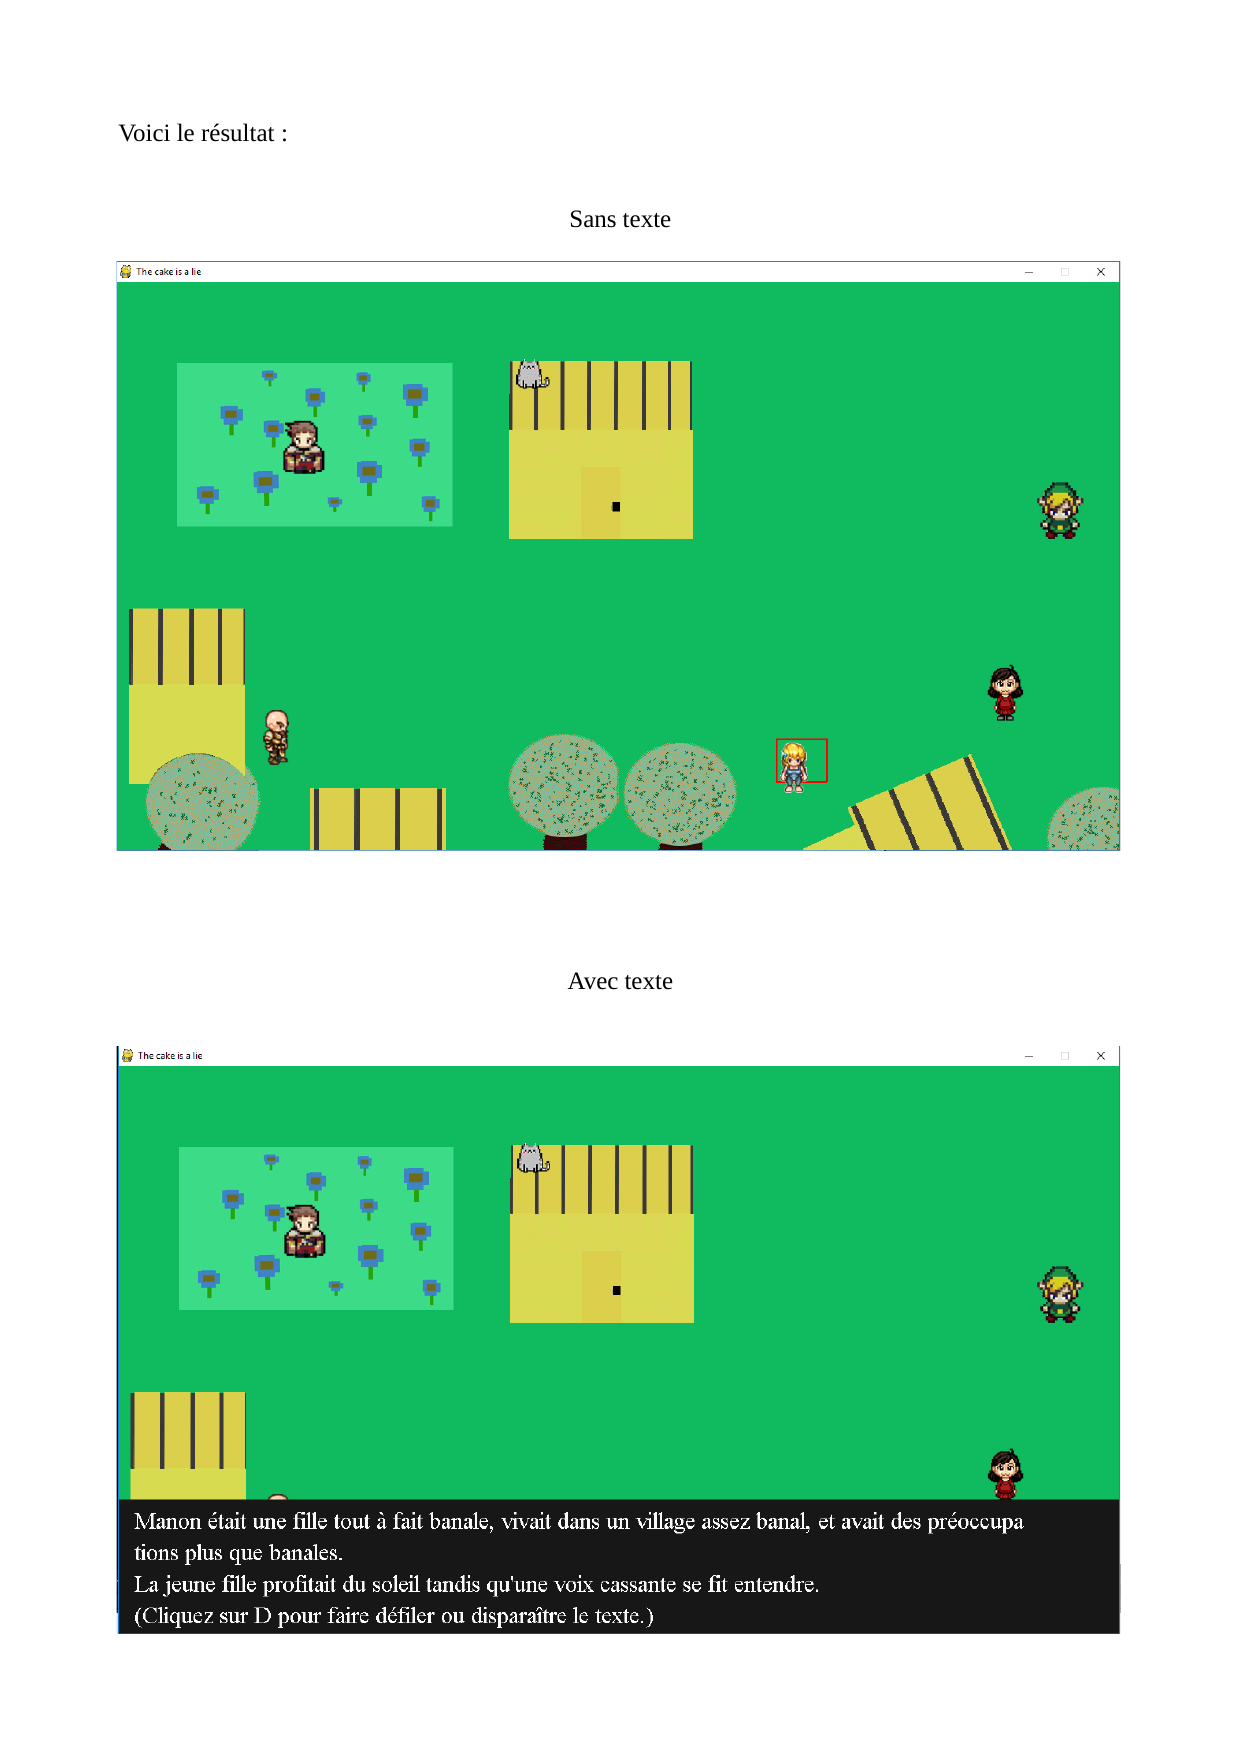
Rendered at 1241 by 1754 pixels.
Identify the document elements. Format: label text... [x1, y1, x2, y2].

text Voici le résultat : [118, 118, 1122, 147]
picture [116, 1046, 1121, 1634]
picture [116, 261, 1121, 851]
text Avec texte [118, 966, 1122, 995]
text Sans texte [118, 204, 1122, 233]
